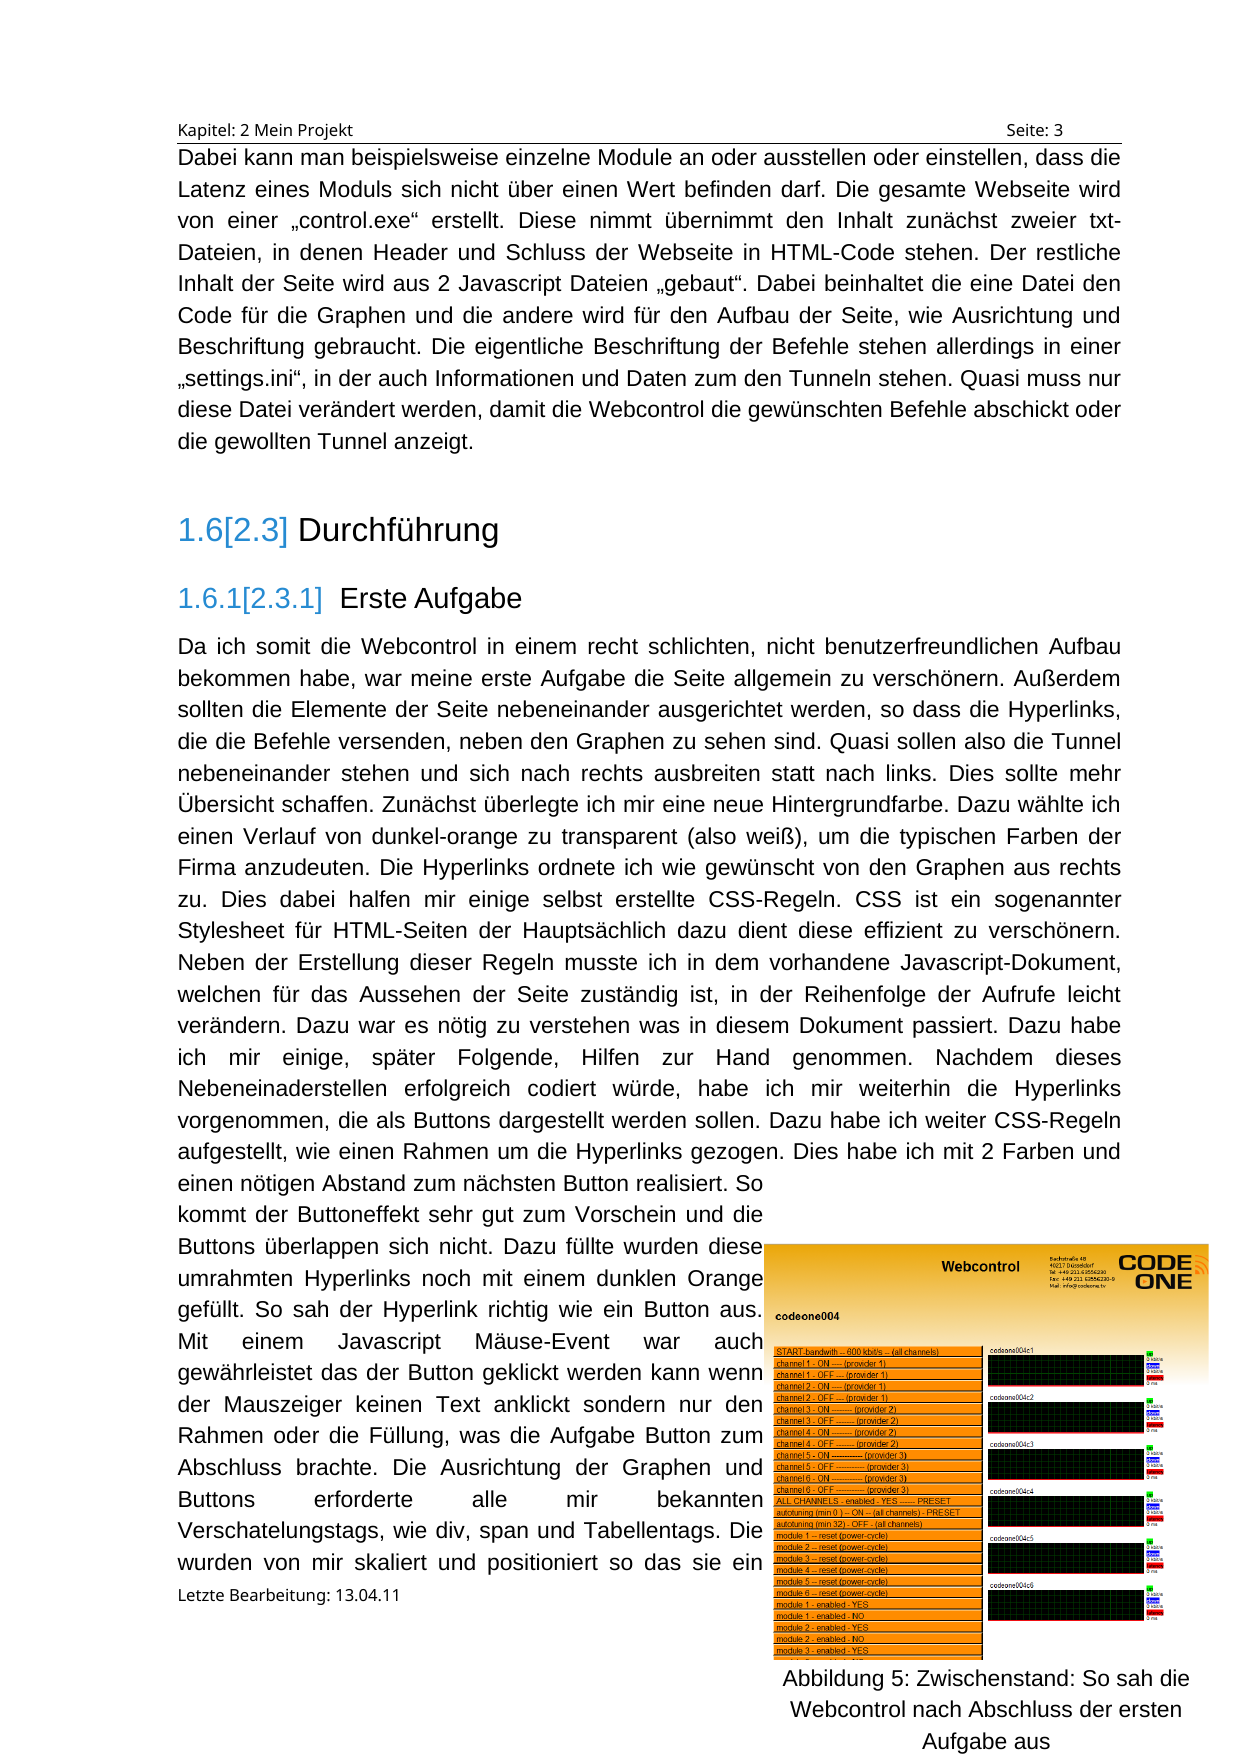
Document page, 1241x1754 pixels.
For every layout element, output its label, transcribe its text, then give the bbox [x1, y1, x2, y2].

text Abbildung 5: Zwischenstand: So sah die Webcontrol nach Abschluss der ersten Aufgabe aus [764, 1244, 1208, 1754]
text Da ich somit die Webcontrol in einem recht schlichten, nicht benutzerfreundlichen Aufbau bekommen habe, war meine erste Aufgabe die Seite allgemein zu verschönern. Außerdem sollten die Elemente der Seite nebeneinander ausgerichtet werden, so dass die Hyperlinks, die die Befehle versenden, neben den Graphen zu sehen sind. Quasi sollen also die Tunnel nebeneinander stehen und sich nach rechts ausbreiten statt nach links. Dies sollte mehr Übersicht schaffen. Zunächst überlegte ich mir eine neue Hintergrundfarbe. Dazu wählte ich einen Verlauf von dunkel-orange zu transparent (also weiß), um die typischen Farben der Firma anzudeuten. Die Hyperlinks ordnete ich wie gewünscht von den Graphen aus rechts zu. Dies dabei halfen mir einige selbst erstellte CSS-Regeln. CSS ist ein sogenannter Stylesheet für HTML-Seiten der Hauptsächlich dazu dient diese effizient zu verschönern. Neben der Erstellung dieser Regeln musste ich in dem vorhandene Javascript-Dokument, welchen für das Aussehen der Seite zuständig ist, in der Reihenfolge der Aufrufe leicht verändern. Dazu war es nötig zu verstehen was in diesem Dokument passiert. Dazu habe ich mir einige, später Folgende, Hilfen zur Hand genommen. Nachdem dieses Nebeneinaderstellen erfolgreich codiert würde, habe ich mir weiterhin die Hyperlinks vorgenommen, die als Buttons dargestellt werden sollen. Dazu habe ich weiter CSS-Regeln aufgestellt, wie einen Rahmen um die Hyperlinks gezogen. Dies habe ich mit 2 Farben und einen nötigen Abstand zum nächsten Button realisiert. So kommt der Buttoneffekt sehr gut zum Vorschein und die Buttons überlappen sich nicht. Dazu füllte wurden diese umrahmten Hyperlinks noch mit einem dunklen Orange gefüllt. So sah der Hyperlink richtig wie ein Button aus. Mit einem Javascript Mäuse-Event war auch gewährleistet das der Button geklickt werden kann wenn der Mauszeiger keinen Text anklickt sondern nur den Rahmen oder die Füllung, was die Aufgabe Button zum Abschluss brachte. Die Ausrichtung der Graphen und Buttons erforderte alle mir bekannten Verschatelungstags, wie div, span und Tabellentags. Die wurden von mir skaliert und positioniert so das sie ein [177, 633, 1208, 1575]
text Die Webseite besaß zunächst weißen Hintergrund auf dem verschiedene „Tunnel“ zu sehen waren. Tunnel beschreiben die Verbindung der 6 Module eines Routers zum Rechenzentrum. Über diesen Tunnel „läuft“ quasi das Videosignal. Jeder der Tunnel besitzt eine Bezeichnung, die über dem jeweiligen Tunnel in der Webcontrol angezeigt werden. Direkt darunter zeigen 6 Graphen den Zustand der dazugehörenden Module des Routers. Beschrieben werden dort graphisch die Up und Download werte und die Latenz des Videosignals. Die Latenz, Latenzzeit oder auch Verzögerungszeit beschreibt den Zeitraum zwischen einem verborgenen Ereignis und dem Eintreten einer sichtbaren Reaktion darauf. Die Latenz wird somit in Millisekunden angegeben. Der aktuelle Wert der Latenz aber auch der Up- und Download, dessen Einheit in kbit/s angegeben sind, kann jeweils neben den Graphen betrachtet werden. Zusätzlich sind die Graphen nochmals mit einer eigenen Überschrift beschriftet. Die Hyperlinks, die sich unter den Graphen befinden, sind die Steuerelemente der Module. Sie senden Befehle über das Netzwerk an den Encoder der diese interpretiert und aufführt. Dabei kann man beispielsweise einzelne Module an oder ausstellen oder einstellen, dass die Latenz eines Moduls sich nicht über einen Wert befinden darf. Die gesamte Webseite wird von einer „control.exe“ erstellt. Diese nimmt übernimmt den Inhalt zunächst zweier txt-Dateien, in denen Header und Schluss der Webseite in HTML-Code stehen. Der restliche Inhalt der Seite wird aus 2 Javascript Dateien „gebaut“. Dabei beinhaltet die eine Datei den Code für die Graphen und die andere wird für den Aufbau der Seite, wie Ausrichtung und Beschriftung gebraucht. Die eigentliche Beschriftung der Befehle stehen allerdings in einer „settings.ini“, in der auch Informationen und Daten zum den Tunneln stehen. Quasi muss nur diese Datei verändert werden, damit die Webcontrol die gewünschten Befehle abschickt oder die gewollten Tunnel anzeigt. [177, 144, 1122, 454]
subtitle Durchführung [177, 509, 1122, 548]
subtitle Erste Aufgabe [177, 581, 1122, 614]
